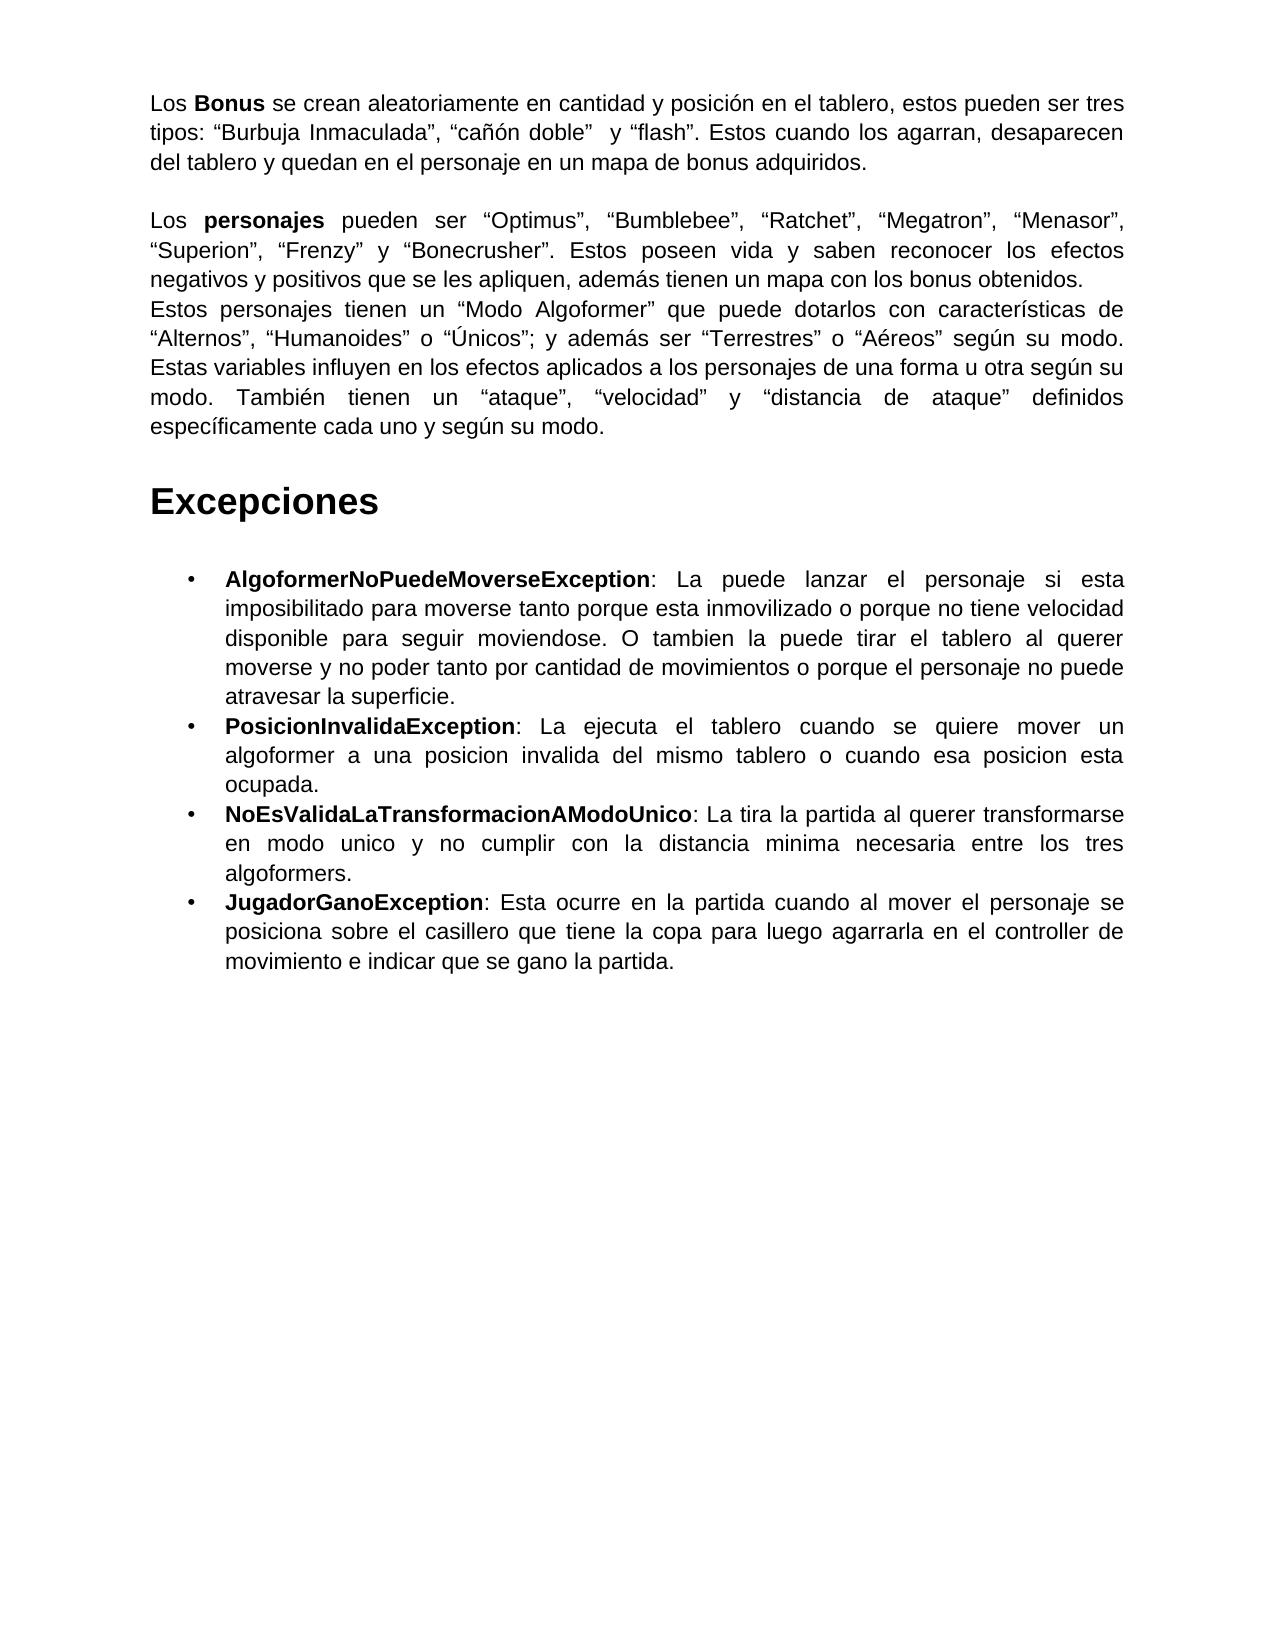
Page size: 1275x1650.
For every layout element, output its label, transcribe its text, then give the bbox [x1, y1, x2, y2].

subtitle Excepciones [150, 481, 1125, 522]
text Estos personajes tienen un “Modo Algoformer” que puede dotarlos con características de “Alternos”, “Humanoides” o “Únicos”; y además ser “Terrestres” o “Aéreos” según su modo. Estas variables influyen en los efectos aplicados a los personajes de una forma u otra según su modo. También tienen un “ataque”, “velocidad” y “distancia de ataque” definidos específicamente cada uno y según su modo. [150, 296, 1125, 439]
list AlgoformerNoPuedeMoverseException: La puede lanzar el personaje si esta imposibilitado para moverse tanto porque esta inmovilizado o porque no tiene velocidad disponible para seguir moviendose. O tambien la puede tirar el tablero al querer moverse y no poder tanto por cantidad de movimientos o porque el personaje no puede atravesar la superficie. [187, 566, 1125, 709]
list PosicionInvalidaException: La ejecuta el tablero cuando se quiere mover un algoformer a una posicion invalida del mismo tablero o cuando esa posicion esta ocupada. [187, 713, 1125, 798]
list NoEsValidaLaTransformacionAModoUnico: La tira la partida al querer transformarse en modo unico y no cumplir con la distancia minima necesaria entre los tres algoformers. [187, 801, 1125, 886]
list JugadorGanoException: Esta ocurre en la partida cuando al mover el personaje se posiciona sobre el casillero que tiene la copa para luego agarrarla en el controller de movimiento e indicar que se gano la partida. [187, 889, 1125, 974]
text Los personajes pueden ser “Optimus”, “Bumblebee”, “Ratchet”, “Megatron”, “Menasor”, “Superion”, “Frenzy” y “Bonecrusher”. Estos poseen vida y saben reconocer los efectos negativos y positivos que se les apliquen, además tienen un mapa con los bonus obtenidos. [150, 208, 1125, 292]
text Los Bonus se crean aleatoriamente en cantidad y posición en el tablero, estos pueden ser tres tipos: “Burbuja Inmaculada”, “cañón doble” y “flash”. Estos cuando los agarran, desaparecen del tablero y quedan en el personaje en un mapa de bonus adquiridos. [150, 91, 1125, 175]
